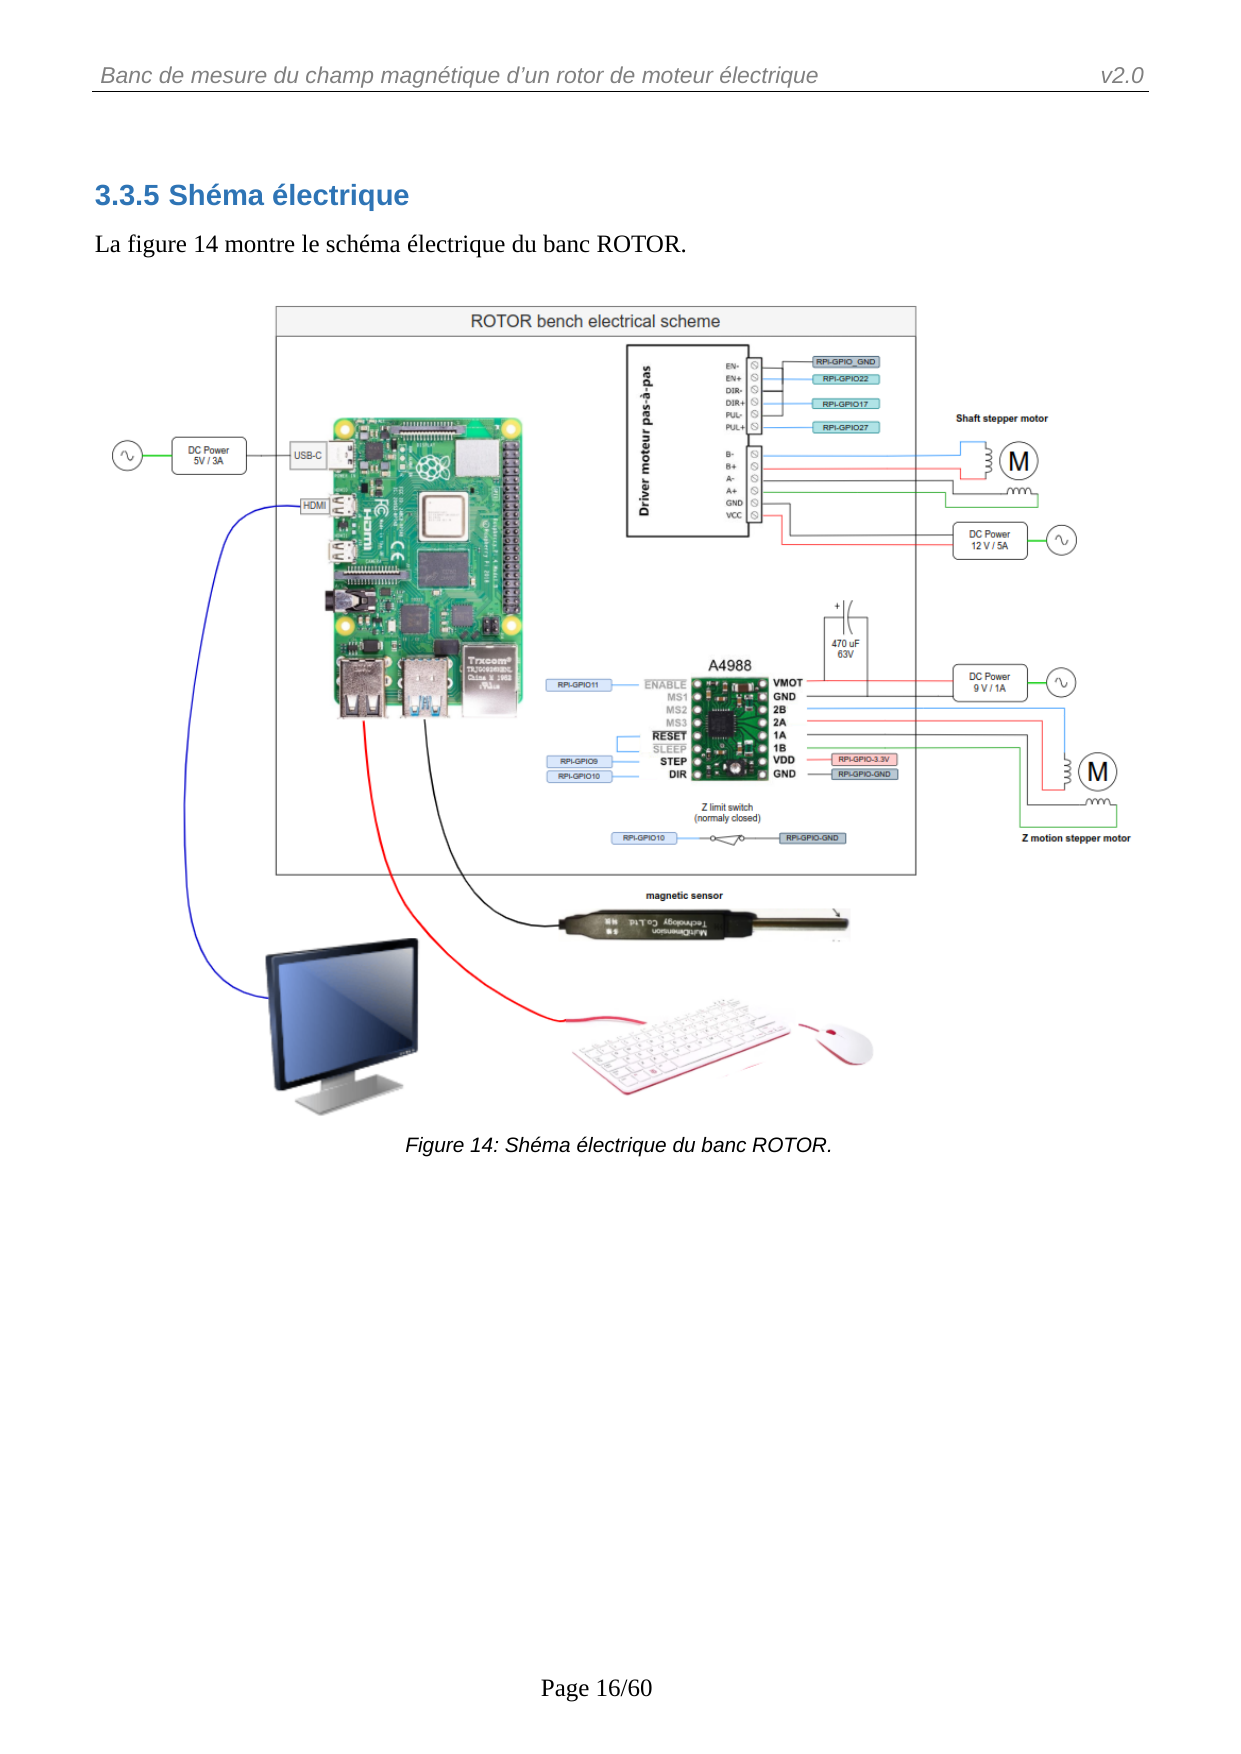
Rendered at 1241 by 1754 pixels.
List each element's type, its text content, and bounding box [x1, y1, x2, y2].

picture [94, 289, 1146, 1120]
subtitle Shéma électrique [94, 178, 1146, 212]
text La figure 14 montre le schéma électrique du banc ROTOR. [94, 229, 1146, 258]
text Figure 14: Shéma électrique du banc ROTOR. [40, 290, 1201, 1156]
